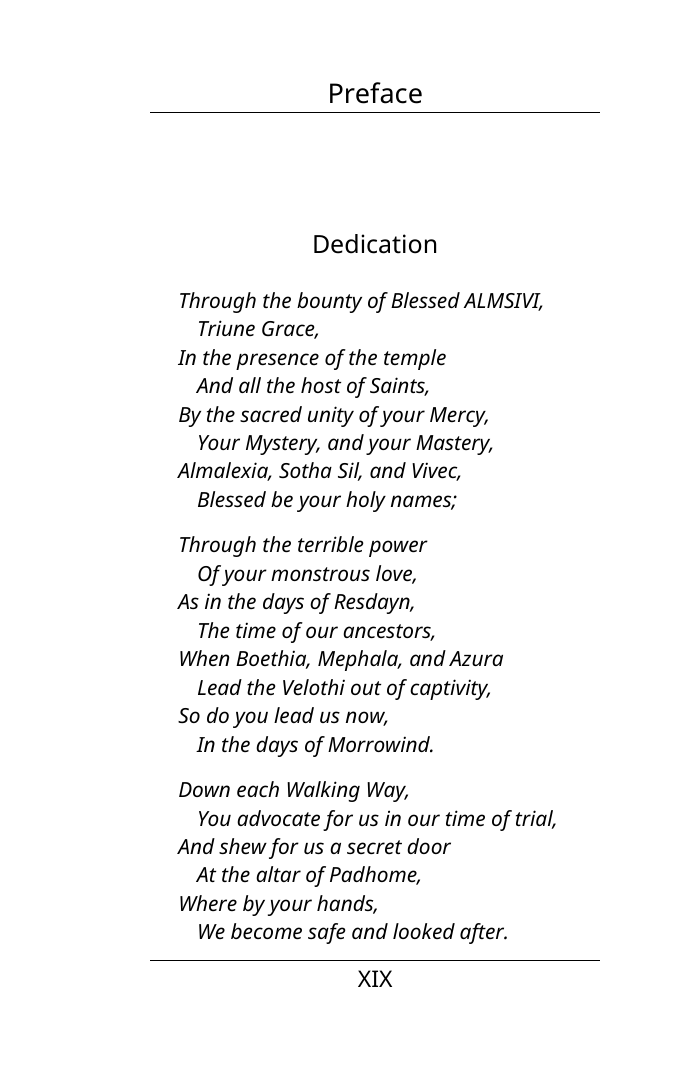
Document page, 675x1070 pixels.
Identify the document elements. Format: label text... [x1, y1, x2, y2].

text Almalexia, Sotha Sil, and Vivec, [178, 457, 600, 485]
text Through the terrible power [178, 531, 600, 559]
text And all the host of Saints, [197, 371, 600, 400]
text Lead the Velothi out of captivity, [197, 673, 600, 701]
text So do you lead us now, [178, 701, 600, 730]
text As in the days of Resdayn, [178, 587, 600, 616]
text We become safe and looked after. [197, 917, 600, 946]
text In the days of Morrowind. [197, 730, 600, 758]
text The time of our ancestors, [197, 616, 600, 644]
text Of your monstrous love, [197, 559, 600, 587]
text By the sacred unity of your Mercy, [178, 400, 600, 428]
text Triune Grace, [197, 314, 600, 343]
text You advocate for us in our time of trial, [197, 804, 600, 832]
text Blessed be your holy names; [197, 485, 600, 513]
text And shew for us a secret door [178, 832, 600, 861]
text Down each Walking Way, [178, 775, 600, 804]
text In the presence of the temple [178, 343, 600, 371]
text When Boethia, Mephala, and Azura [178, 644, 600, 673]
text Dedication [150, 226, 600, 261]
text Your Mystery, and your Mastery, [197, 428, 600, 457]
text Through the bounty of Blessed ALMSIVI, [178, 286, 600, 314]
text At the altar of Padhome, [197, 861, 600, 889]
text Where by your hands, [178, 889, 600, 917]
